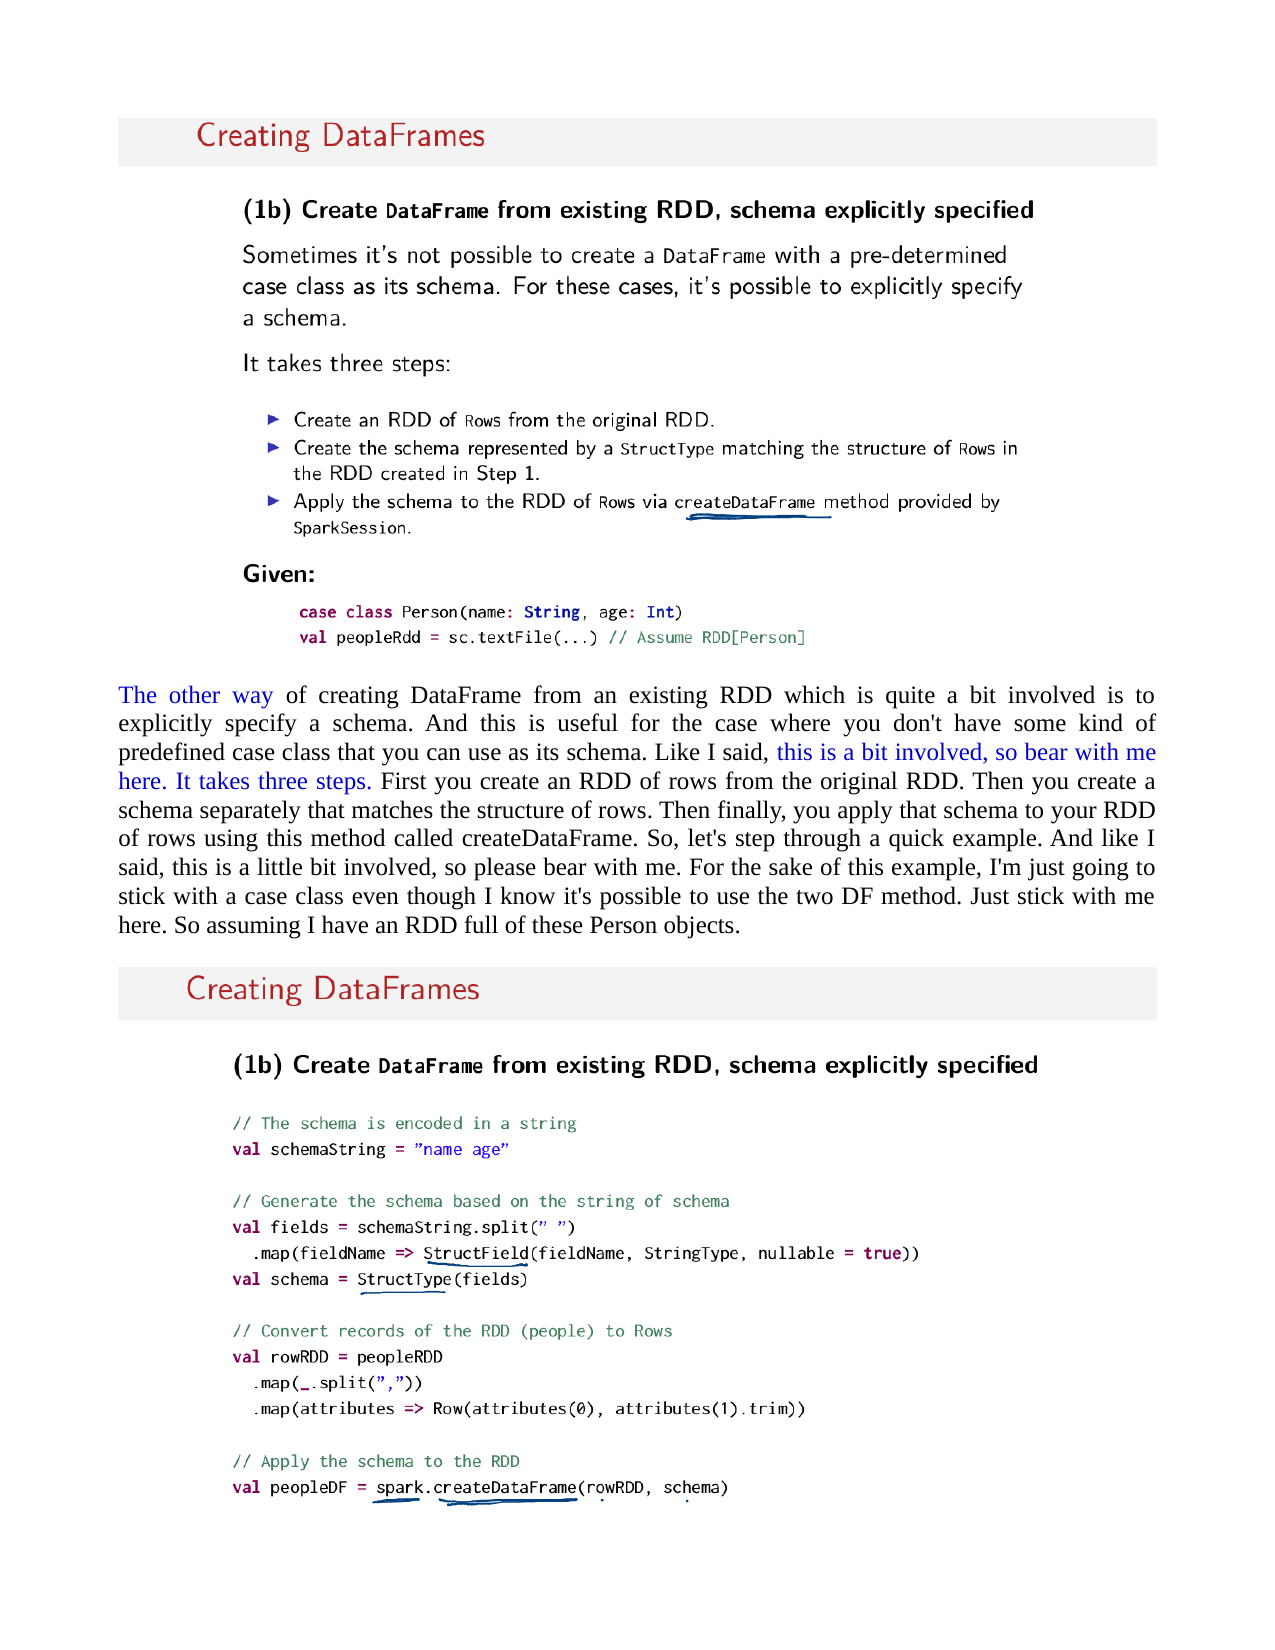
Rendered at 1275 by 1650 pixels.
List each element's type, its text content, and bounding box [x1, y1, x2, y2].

text The other way of creating DataFrame from an existing RDD which is quite a bit involved is to explicitly specify a schema. And this is useful for the case where you don't have some kind of predefined case class that you can use as its schema. Like I said, this is a bit involved, so bear with me here. It takes three steps. First you create an RDD of rows from the original RDD. Then you create a schema separately that matches the structure of rows. Then finally, you apply that schema to your RDD of rows using this method called createDataFrame. So, let's step through a quick example. And like I said, this is a little bit involved, so please bear with me. For the sake of this example, I'm just going to stick with a case class even though I know it's possible to use the two DF method. Just stick with me here. So assuming I have an RDD full of these Person objects. [118, 680, 1157, 938]
picture [118, 967, 1157, 1509]
picture [118, 118, 1157, 651]
